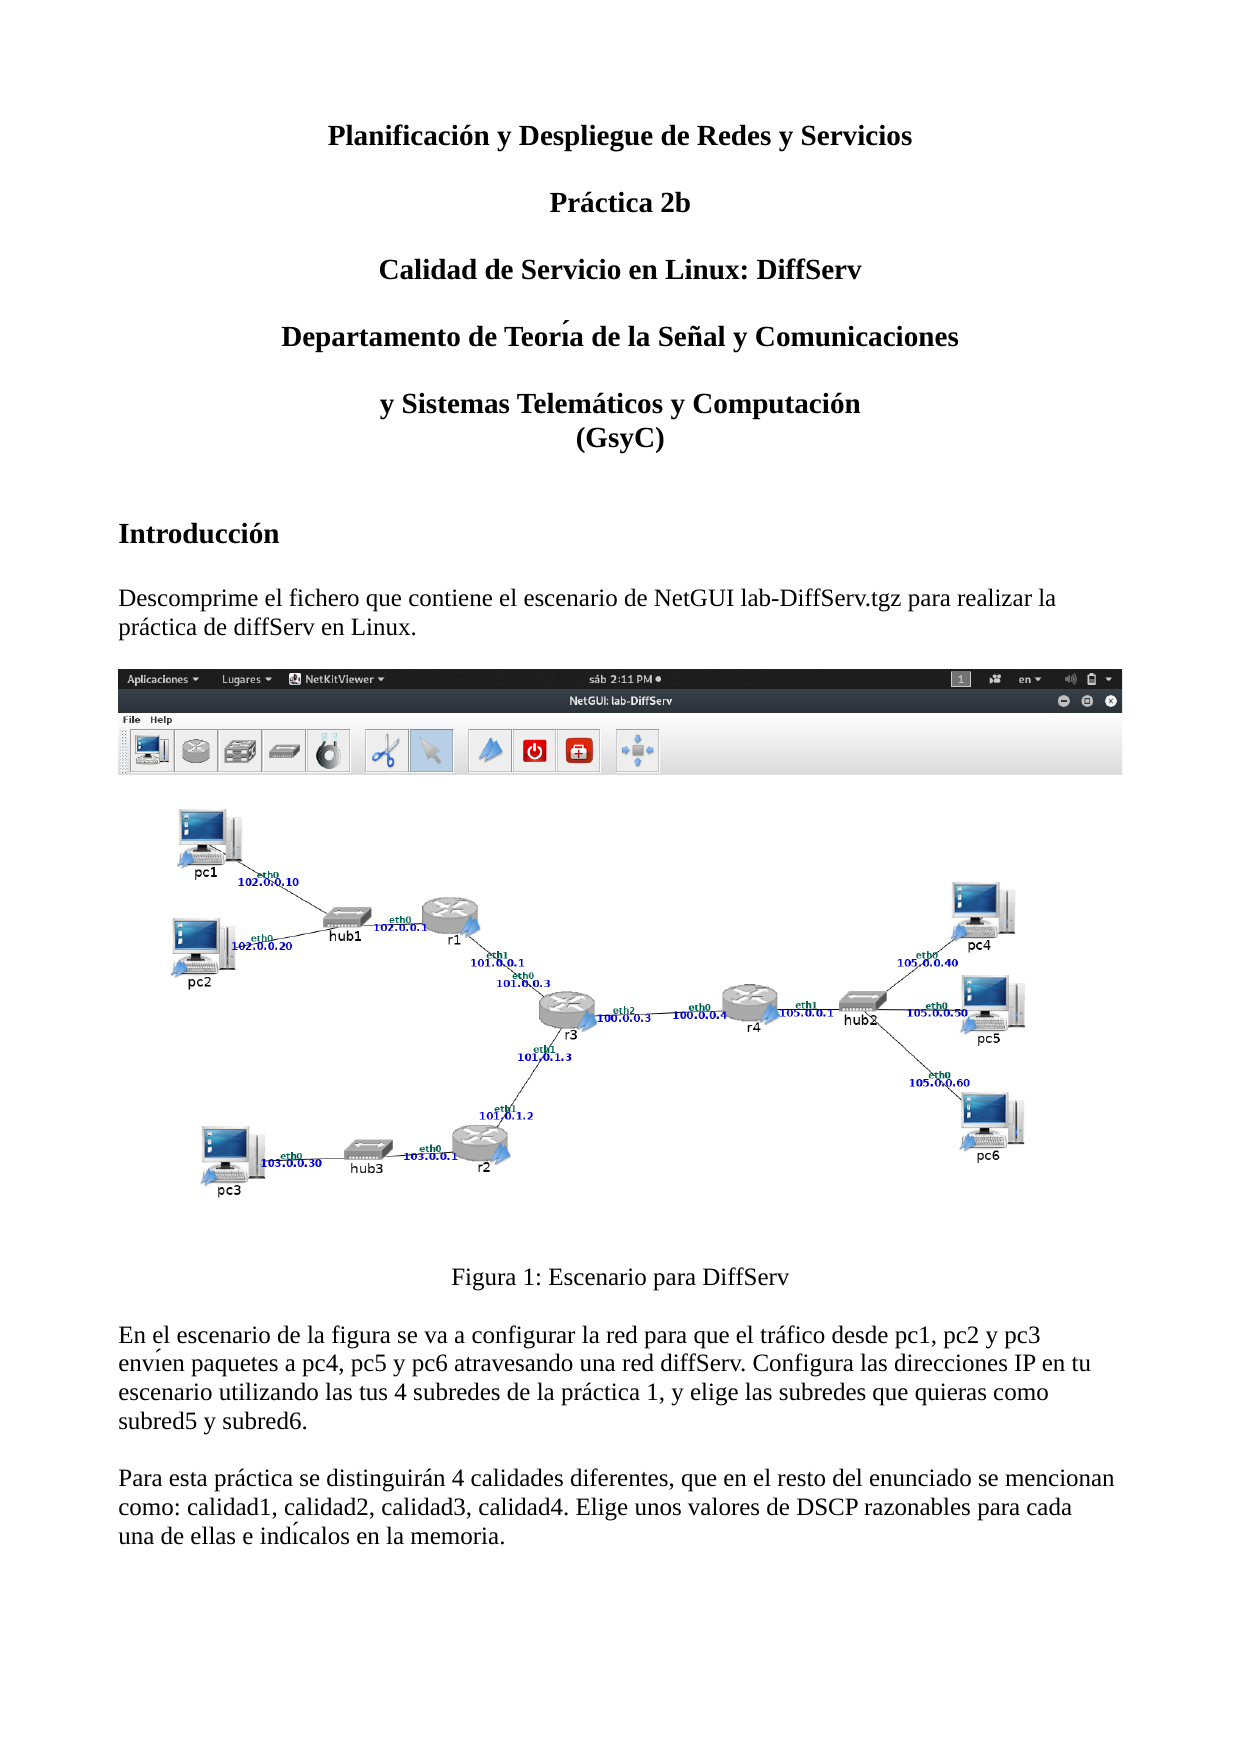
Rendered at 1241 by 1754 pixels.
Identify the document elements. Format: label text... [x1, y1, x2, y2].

text Calidad de Servicio en Linux: DiffServ [118, 252, 1122, 286]
text Departamento de Teorı́a de la Señal y Comunicaciones [118, 319, 1122, 353]
text envı́en paquetes a pc4, pc5 y pc6 atravesando una red diffServ. Configura las direcciones IP en tu [118, 1348, 1122, 1377]
text Figura 1: Escenario para DiffServ [118, 1262, 1122, 1291]
text una de ellas e indı́calos en la memoria. [118, 1521, 1122, 1550]
text Para esta práctica se distinguirán 4 calidades diferentes, que en el resto del enunciado se mencionan como: calidad1, calidad2, calidad3, calidad4. Elige unos valores de DSCP razonables para cada [118, 1463, 1122, 1521]
text Introducción [118, 516, 1122, 549]
text Planificación y Despliegue de Redes y Servicios [118, 118, 1122, 152]
text Descomprime el fichero que contiene el escenario de NetGUI lab-DiffServ.tgz para realizar la [118, 583, 1122, 612]
text y Sistemas Telemáticos y Computación [118, 386, 1122, 420]
text (GsyC) [118, 420, 1122, 453]
text escenario utilizando las tus 4 subredes de la práctica 1, y elige las subredes que quieras como subred5 y subred6. [118, 1377, 1122, 1435]
text En el escenario de la figura se va a configurar la red para que el tráfico desde pc1, pc2 y pc3 [118, 1320, 1122, 1348]
text práctica de diffServ en Linux. [118, 612, 1122, 640]
text Práctica 2b [118, 185, 1122, 219]
picture [118, 669, 1123, 1234]
